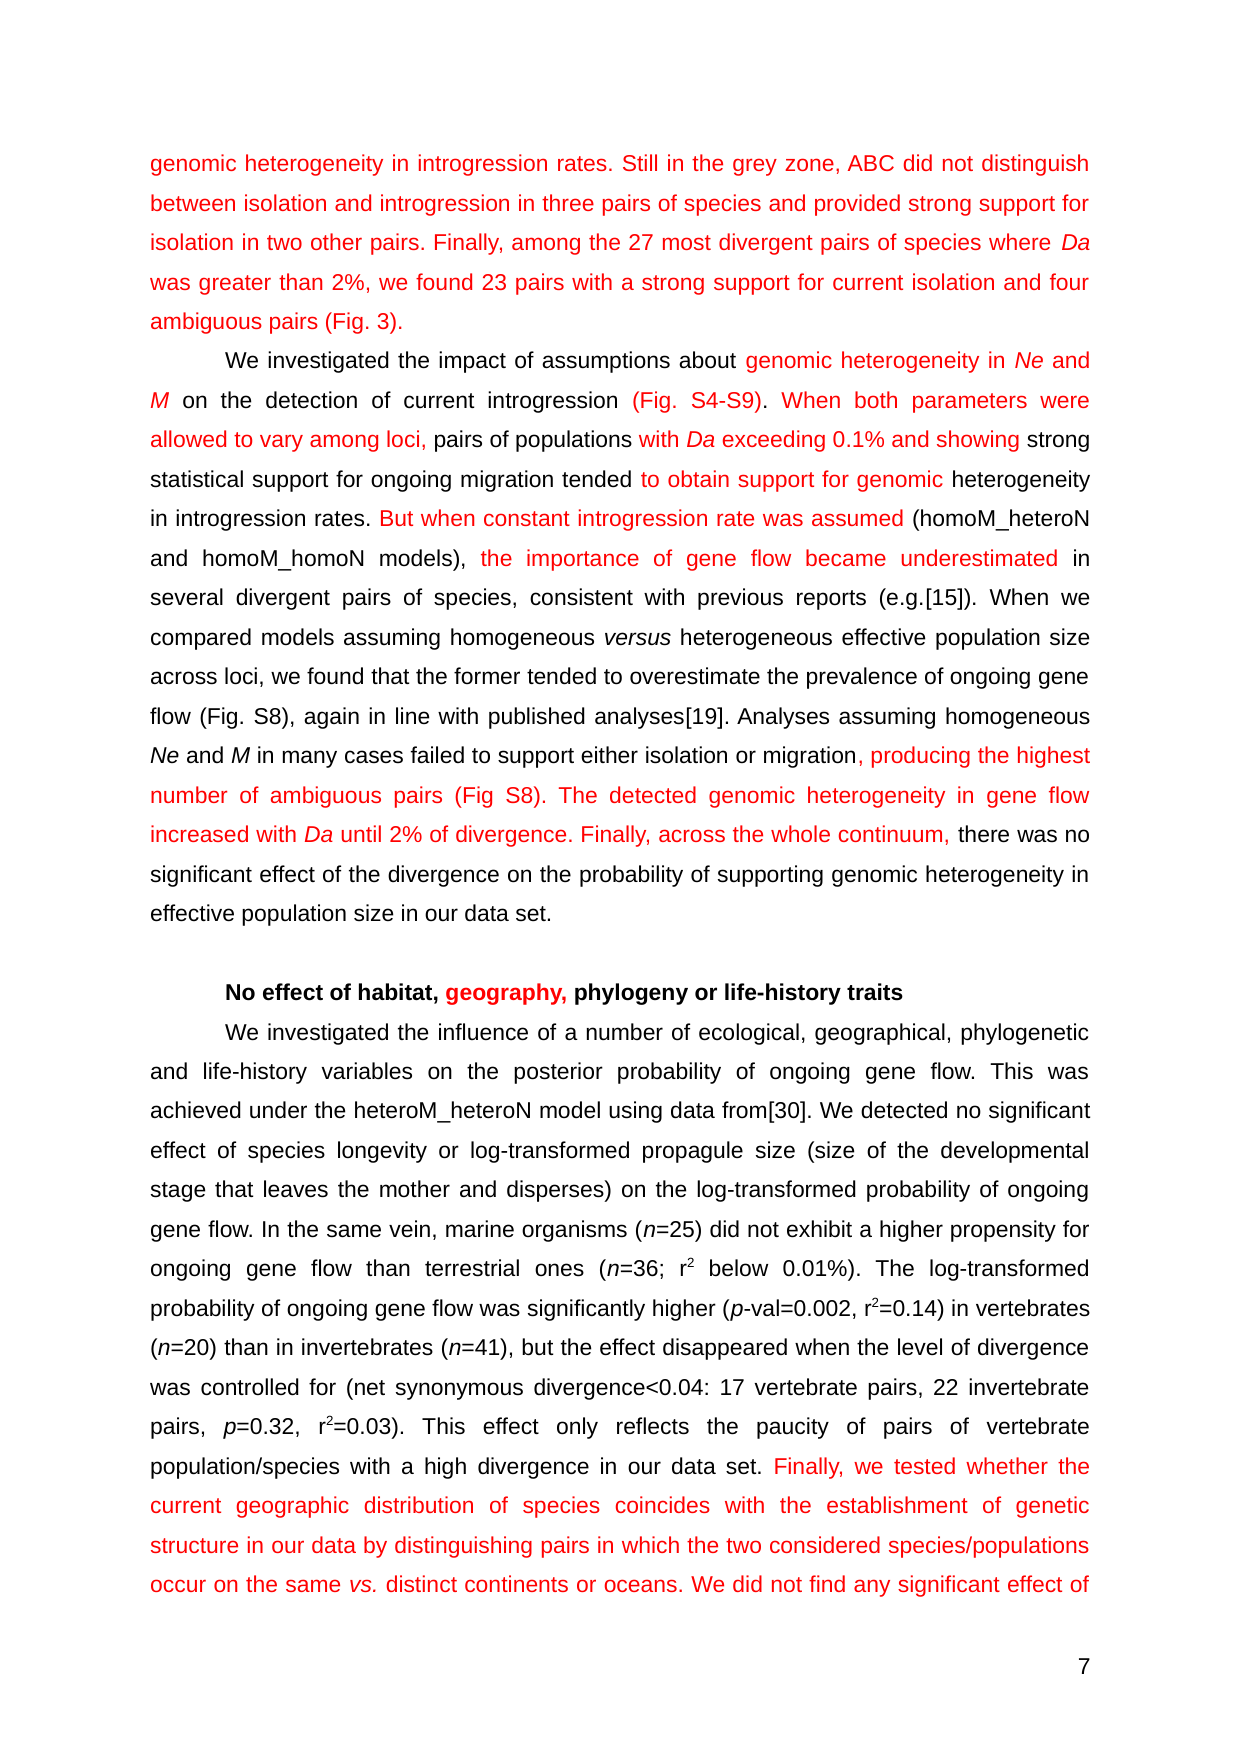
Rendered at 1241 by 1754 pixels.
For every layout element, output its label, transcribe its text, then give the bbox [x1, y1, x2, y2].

text No effect of habitat, geography, phylogeny or life-history traits [150, 979, 1090, 1005]
text genomic heterogeneity in introgression rates. Still in the grey zone, ABC did not distinguish between isolation and introgression in three pairs of species and provided strong support for isolation in two other pairs. Finally, among the 27 most divergent pairs of species where Da was greater than 2%, we found 23 pairs with a strong support for current isolation and four ambiguous pairs (Fig. 3). [150, 150, 1090, 334]
text We investigated the influence of a number of ecological, geographical, phylogenetic and life-history variables on the posterior probability of ongoing gene flow. This was achieved under the heteroM_heteroN model using data from[30]. We detected no significant effect of species longevity or log-transformed propagule size (size of the developmental stage that leaves the mother and disperses) on the log-transformed probability of ongoing gene flow. In the same vein, marine organisms (n=25) did not exhibit a higher propensity for ongoing gene flow than terrestrial ones (n=36; r2 below 0.01%). The log-transformed probability of ongoing gene flow was significantly higher (p-val=0.002, r2=0.14) in vertebrates (n=20) than in invertebrates (n=41), but the effect disappeared when the level of divergence was controlled for (net synonymous divergence<0.04: 17 vertebrate pairs, 22 invertebrate pairs, p=0.32, r2=0.03). This effect only reflects the paucity of pairs of vertebrate population/species with a high divergence in our data set. Finally, we tested whether the current geographic distribution of species coincides with the establishment of genetic structure in our data by distinguishing pairs in which the two considered species/populations occur on the same vs. distinct continents or oceans. We did not find any significant effect of [150, 1018, 1090, 1598]
text We investigated the impact of assumptions about genomic heterogeneity in Ne and M on the detection of current introgression (Fig. S4-S9). When both parameters were allowed to vary among loci, pairs of populations with Da exceeding 0.1% and showing strong statistical support for ongoing migration tended to obtain support for genomic heterogeneity in introgression rates. But when constant introgression rate was assumed (homoM_heteroN and homoM_homoN models), the importance of gene flow became underestimated in several divergent pairs of species, consistent with previous reports (e.g.[15]). When we compared models assuming homogeneous versus heterogeneous effective population size across loci, we found that the former tended to overestimate the prevalence of ongoing gene flow (Fig. S8), again in line with published analyses[19]. Analyses assuming homogeneous Ne and M in many cases failed to support either isolation or migration, producing the highest number of ambiguous pairs (Fig S8). The detected genomic heterogeneity in gene flow increased with Da until 2% of divergence. Finally, across the whole continuum, there was no significant effect of the divergence on the probability of supporting genomic heterogeneity in effective population size in our data set. [150, 347, 1090, 926]
